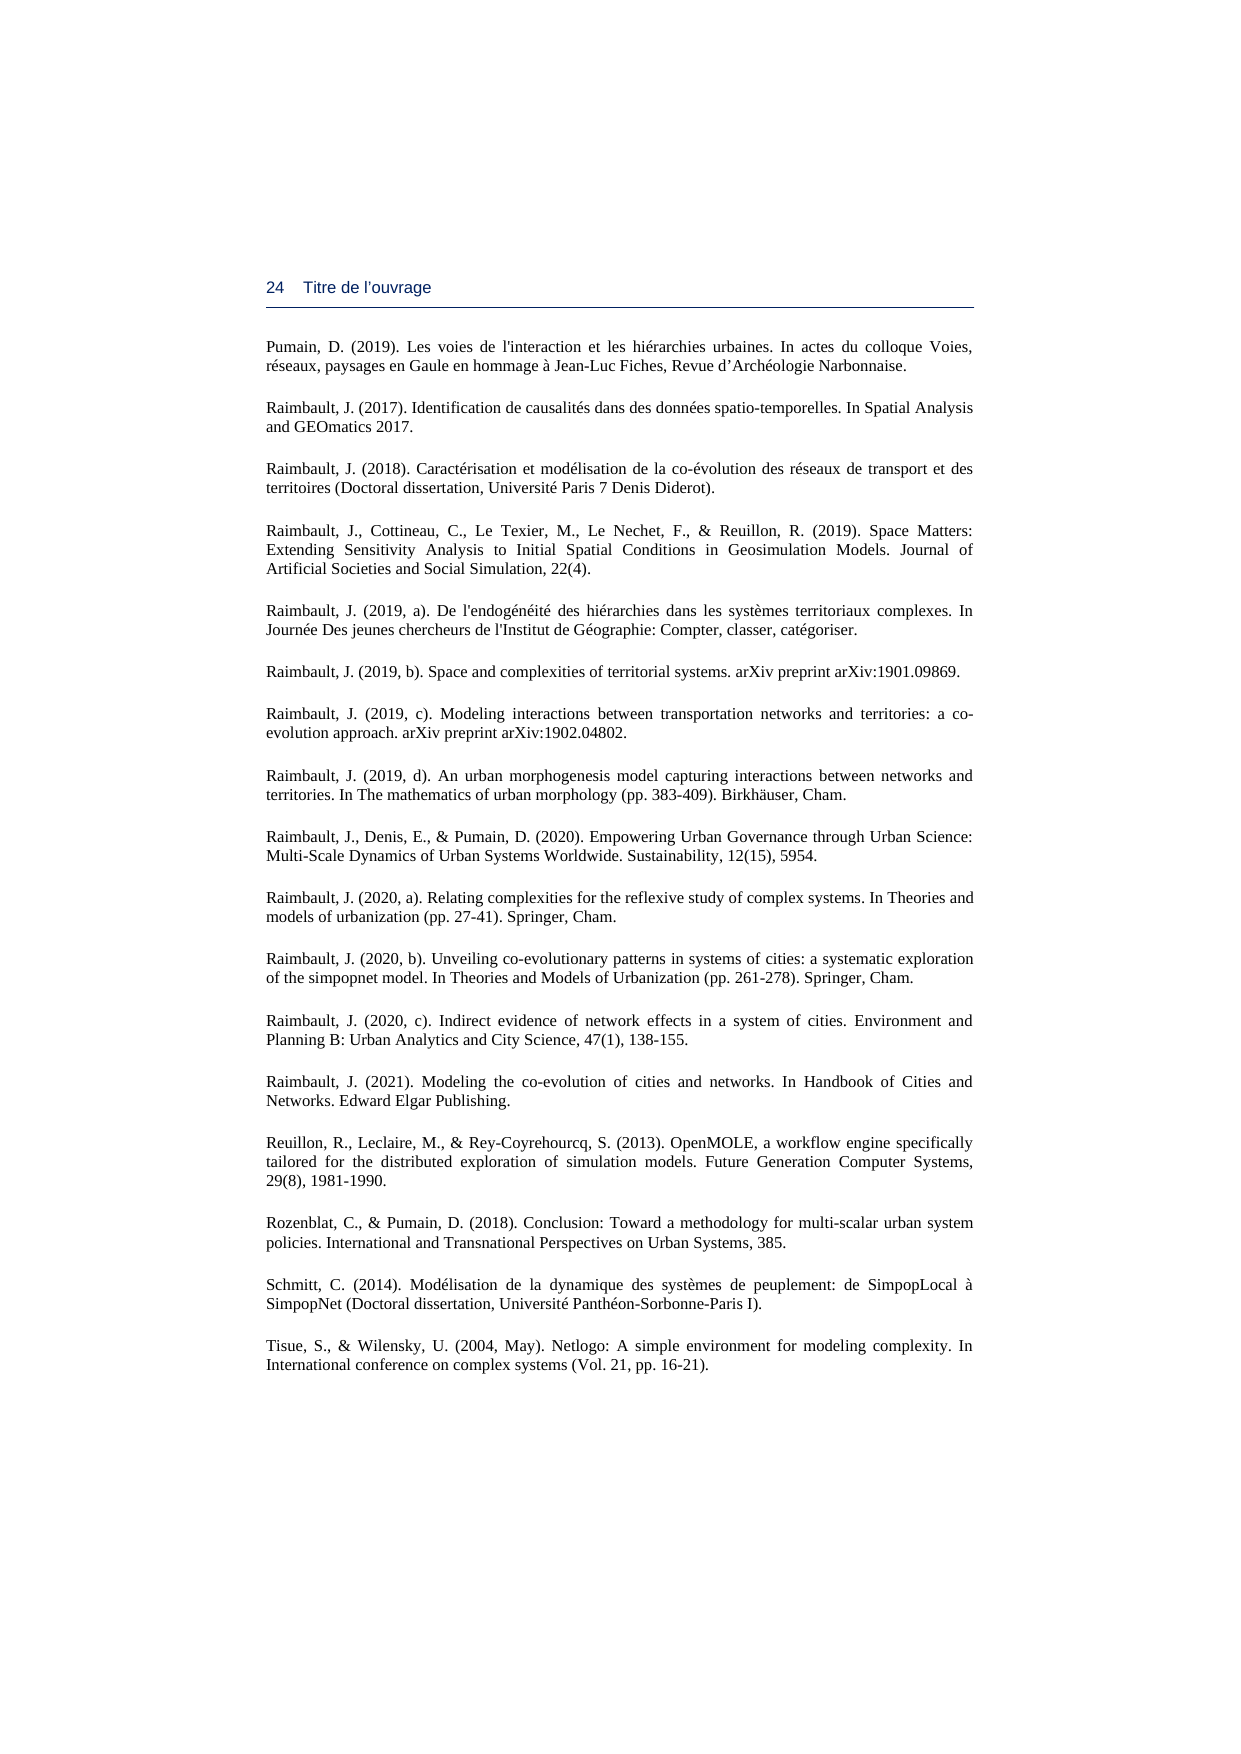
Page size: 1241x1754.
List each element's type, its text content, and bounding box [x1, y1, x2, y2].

text Rozenblat, C., & Pumain, D. (2018). Conclusion: Toward a methodology for multi-scalar urban system policies. International and Transnational Perspectives on Urban Systems, 385. [266, 1213, 974, 1252]
text Raimbault, J. (2021). Modeling the co-evolution of cities and networks. In Handbook of Cities and Networks. Edward Elgar Publishing. [266, 1072, 974, 1110]
text Raimbault, J. (2019, c). Modeling interactions between transportation networks and territories: a co-evolution approach. arXiv preprint arXiv:1902.04802. [266, 704, 974, 742]
text Raimbault, J. (2019, a). De l'endogénéité des hiérarchies dans les systèmes territoriaux complexes. In Journée Des jeunes chercheurs de l'Institut de Géographie: Compter, classer, catégoriser. [266, 601, 974, 639]
text Pumain, D. (2019). Les voies de l'interaction et les hiérarchies urbaines. In actes du colloque Voies, réseaux, paysages en Gaule en hommage à Jean-Luc Fiches, Revue d’Archéologie Narbonnaise. [266, 337, 974, 375]
text Raimbault, J. (2019, b). Space and complexities of territorial systems. arXiv preprint arXiv:1901.09869. [266, 662, 974, 681]
text Raimbault, J. (2020, b). Unveiling co-evolutionary patterns in systems of cities: a systematic exploration of the simpopnet model. In Theories and Models of Urbanization (pp. 261-278). Springer, Cham. [266, 949, 974, 987]
text Raimbault, J. (2020, a). Relating complexities for the reflexive study of complex systems. In Theories and models of urbanization (pp. 27-41). Springer, Cham. [266, 888, 974, 926]
text Raimbault, J., Denis, E., & Pumain, D. (2020). Empowering Urban Governance through Urban Science: Multi-Scale Dynamics of Urban Systems Worldwide. Sustainability, 12(15), 5954. [266, 827, 974, 865]
text Raimbault, J., Cottineau, C., Le Texier, M., Le Nechet, F., & Reuillon, R. (2019). Space Matters: Extending Sensitivity Analysis to Initial Spatial Conditions in Geosimulation Models. Journal of Artificial Societies and Social Simulation, 22(4). [266, 520, 974, 578]
text Tisue, S., & Wilensky, U. (2004, May). Netlogo: A simple environment for modeling complexity. In International conference on complex systems (Vol. 21, pp. 16-21). [266, 1336, 974, 1374]
text Raimbault, J. (2019, d). An urban morphogenesis model capturing interactions between networks and territories. In The mathematics of urban morphology (pp. 383-409). Birkhäuser, Cham. [266, 765, 974, 804]
text Raimbault, J. (2020, c). Indirect evidence of network effects in a system of cities. Environment and Planning B: Urban Analytics and City Science, 47(1), 138-155. [266, 1010, 974, 1049]
text Schmitt, C. (2014). Modélisation de la dynamique des systèmes de peuplement: de SimpopLocal à SimpopNet (Doctoral dissertation, Université Panthéon-Sorbonne-Paris I). [266, 1274, 974, 1313]
text Raimbault, J. (2018). Caractérisation et modélisation de la co-évolution des réseaux de transport et des territoires (Doctoral dissertation, Université Paris 7 Denis Diderot). [266, 459, 974, 497]
text Reuillon, R., Leclaire, M., & Rey-Coyrehourcq, S. (2013). OpenMOLE, a workflow engine specifically tailored for the distributed exploration of simulation models. Future Generation Computer Systems, 29(8), 1981-1990. [266, 1133, 974, 1190]
text Raimbault, J. (2017). Identification de causalités dans des données spatio-temporelles. In Spatial Analysis and GEOmatics 2017. [266, 398, 974, 436]
